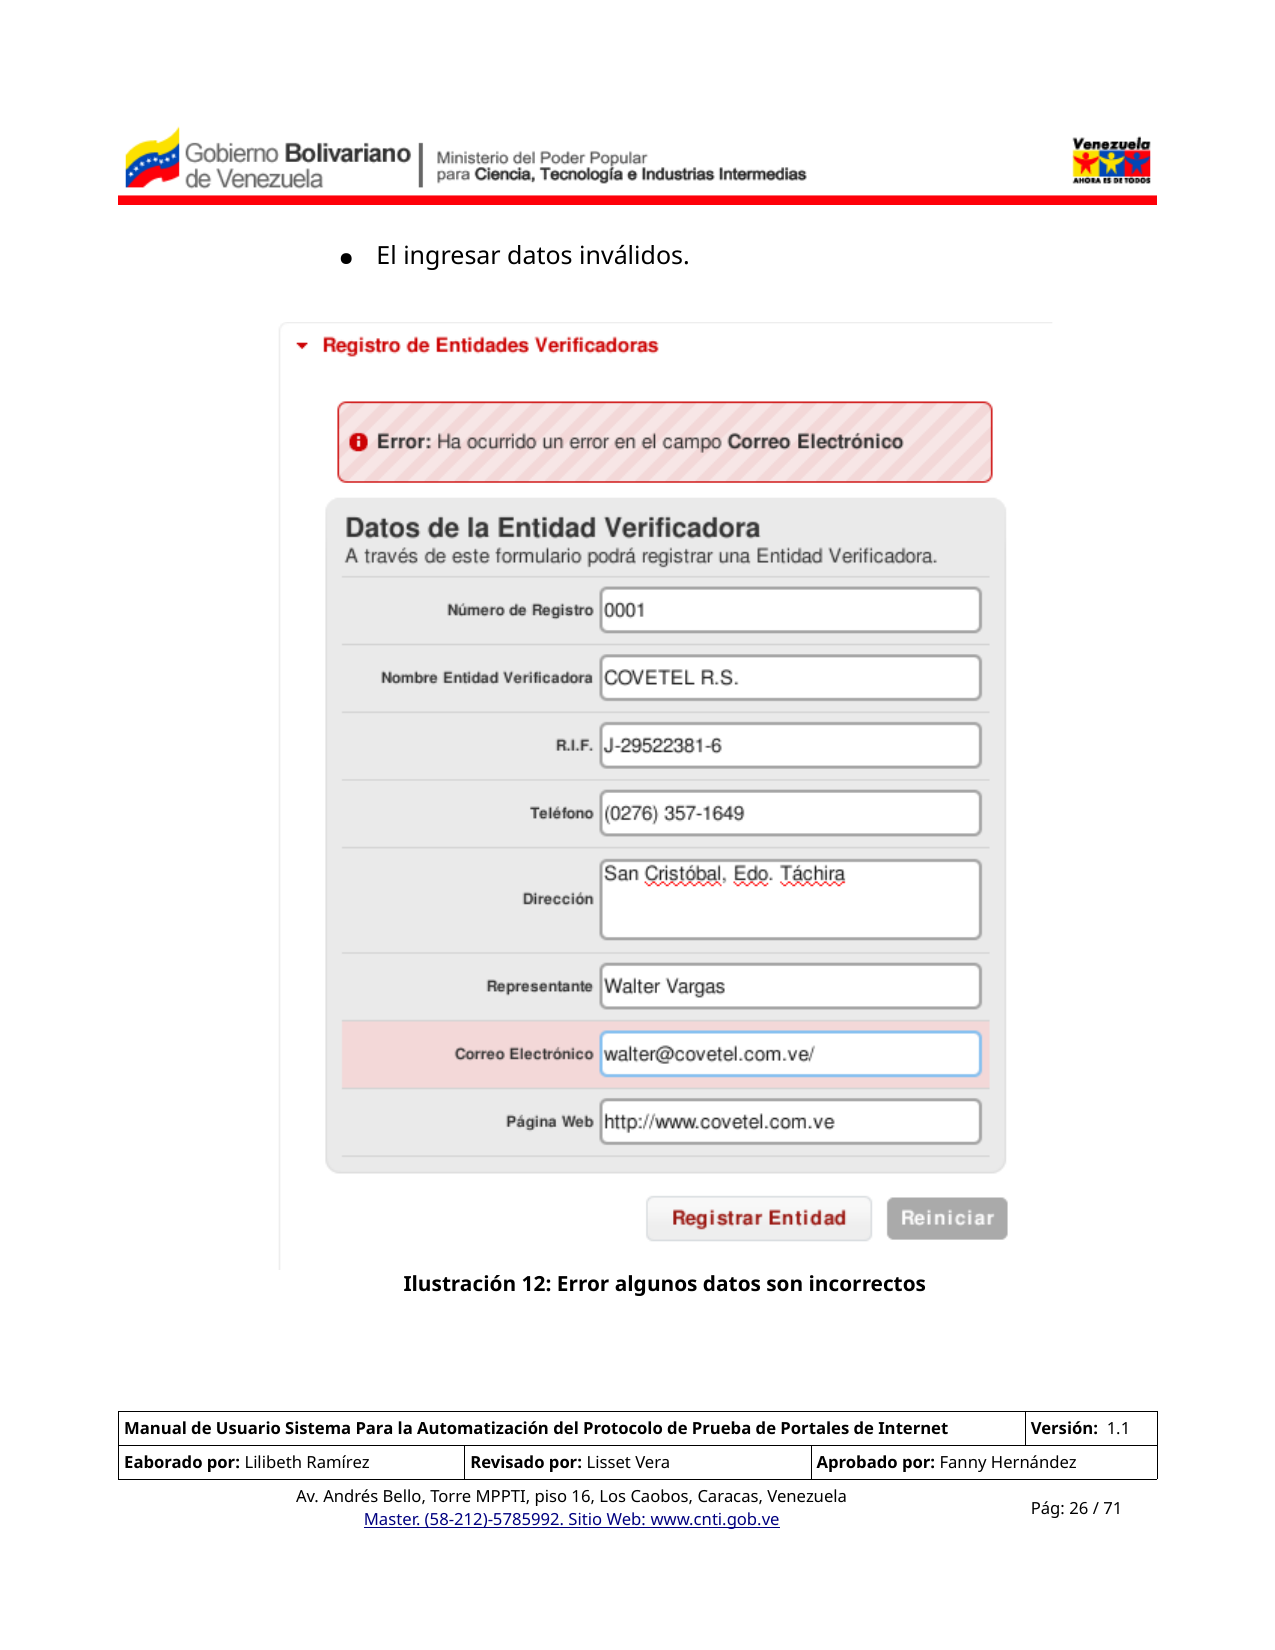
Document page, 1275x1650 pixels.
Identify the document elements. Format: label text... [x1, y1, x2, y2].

picture [276, 322, 1053, 1270]
list El ingresar datos inválidos. [339, 238, 1098, 272]
picture [118, 119, 1157, 205]
text Ilustración 12: Error algunos datos son incorrectos [277, 1270, 1052, 1298]
